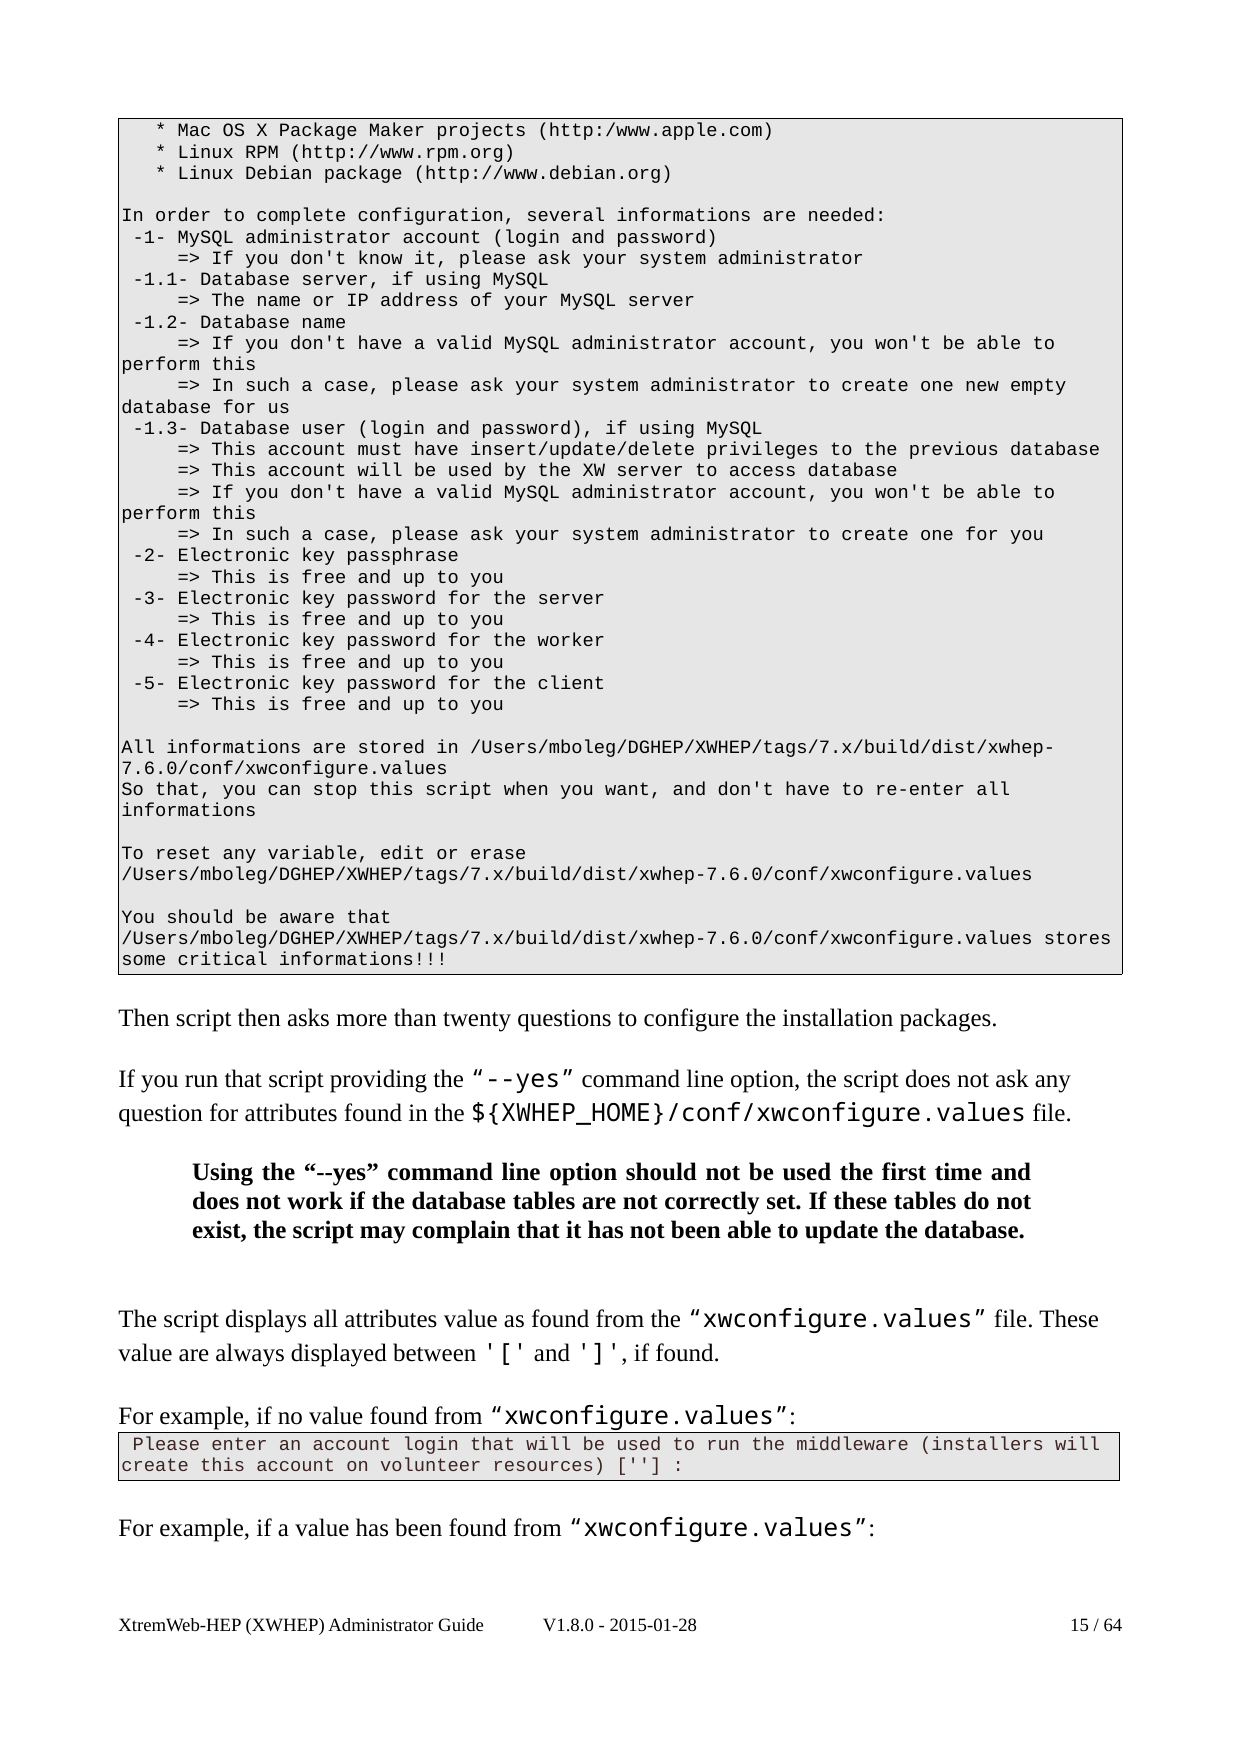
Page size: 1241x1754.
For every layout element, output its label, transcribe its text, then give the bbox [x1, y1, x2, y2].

text For example, if no value found from “xwconfigure.values”: [118, 1398, 1122, 1432]
text => If you don't know it, please ask your system administrator [119, 246, 1122, 267]
text * Linux Debian package (http://www.debian.org) [119, 161, 1122, 182]
text => This is free and up to you [119, 607, 1122, 628]
text -3- Electronic key password for the server [119, 586, 1122, 607]
text All informations are stored in /Users/mboleg/DGHEP/XWHEP/tags/7.x/build/dist/xwhep-7.6.0/conf/xwconfigure.values [119, 734, 1122, 777]
text => The name or IP address of your MySQL server [119, 288, 1122, 309]
text You should be aware that /Users/mboleg/DGHEP/XWHEP/tags/7.x/build/dist/xwhep-7.6.0/conf/xwconfigure.values stores some critical informations!!! [119, 904, 1122, 974]
text -1.2- Database name [119, 309, 1122, 331]
text Using the “--yes” command line option should not be used the first time and does not work if the database tables are not correctly set. If these tables do not exist, the script may complain that it has not been able to update the database. [192, 1157, 1033, 1243]
text To reset any variable, edit or erase /Users/mboleg/DGHEP/XWHEP/tags/7.x/build/dist/xwhep-7.6.0/conf/xwconfigure.values [119, 841, 1122, 883]
text If you run that script providing the “--yes” command line option, the script does not ask any question for attributes found in the ${XWHEP_HOME}/conf/xwconfigure.values file. [118, 1060, 1122, 1128]
text => This is free and up to you [119, 564, 1122, 586]
text => In such a case, please ask your system administrator to create one new empty database for us [119, 373, 1122, 416]
text => This account must have insert/update/delete privileges to the previous database [119, 437, 1122, 458]
text * Mac OS X Package Maker projects (http:/www.apple.com) [119, 119, 1122, 139]
text => This is free and up to you [119, 692, 1122, 713]
text So that, you can stop this script when you want, and don't have to re-enter all informations [119, 777, 1122, 819]
text * Linux RPM (http://www.rpm.org) [119, 139, 1122, 161]
text Please enter an account login that will be used to run the middleware (installers will create this account on volunteer resources) [''] : [119, 1433, 1119, 1480]
text -1.3- Database user (login and password), if using MySQL [119, 416, 1122, 437]
text The script displays all attributes value as found from the “xwconfigure.values” file. These value are always displayed between '[' and ']', if found. [118, 1301, 1122, 1369]
text -1- MySQL administrator account (login and password) [119, 224, 1122, 246]
text => If you don't have a valid MySQL administrator account, you won't be able to perform this [119, 479, 1122, 522]
text In order to complete configuration, several informations are needed: [119, 203, 1122, 224]
text -1.1- Database server, if using MySQL [119, 267, 1122, 288]
text -4- Electronic key password for the worker [119, 628, 1122, 649]
text For example, if a value has been found from “xwconfigure.values”: [118, 1509, 1122, 1543]
text Then script then asks more than twenty questions to configure the installation packages. [118, 1003, 1122, 1032]
text -5- Electronic key password for the client [119, 671, 1122, 692]
text => In such a case, please ask your system administrator to create one for you [119, 522, 1122, 543]
text => This account will be used by the XW server to access database [119, 458, 1122, 479]
text => This is free and up to you [119, 649, 1122, 671]
text => If you don't have a valid MySQL administrator account, you won't be able to perform this [119, 331, 1122, 373]
text -2- Electronic key passphrase [119, 543, 1122, 564]
